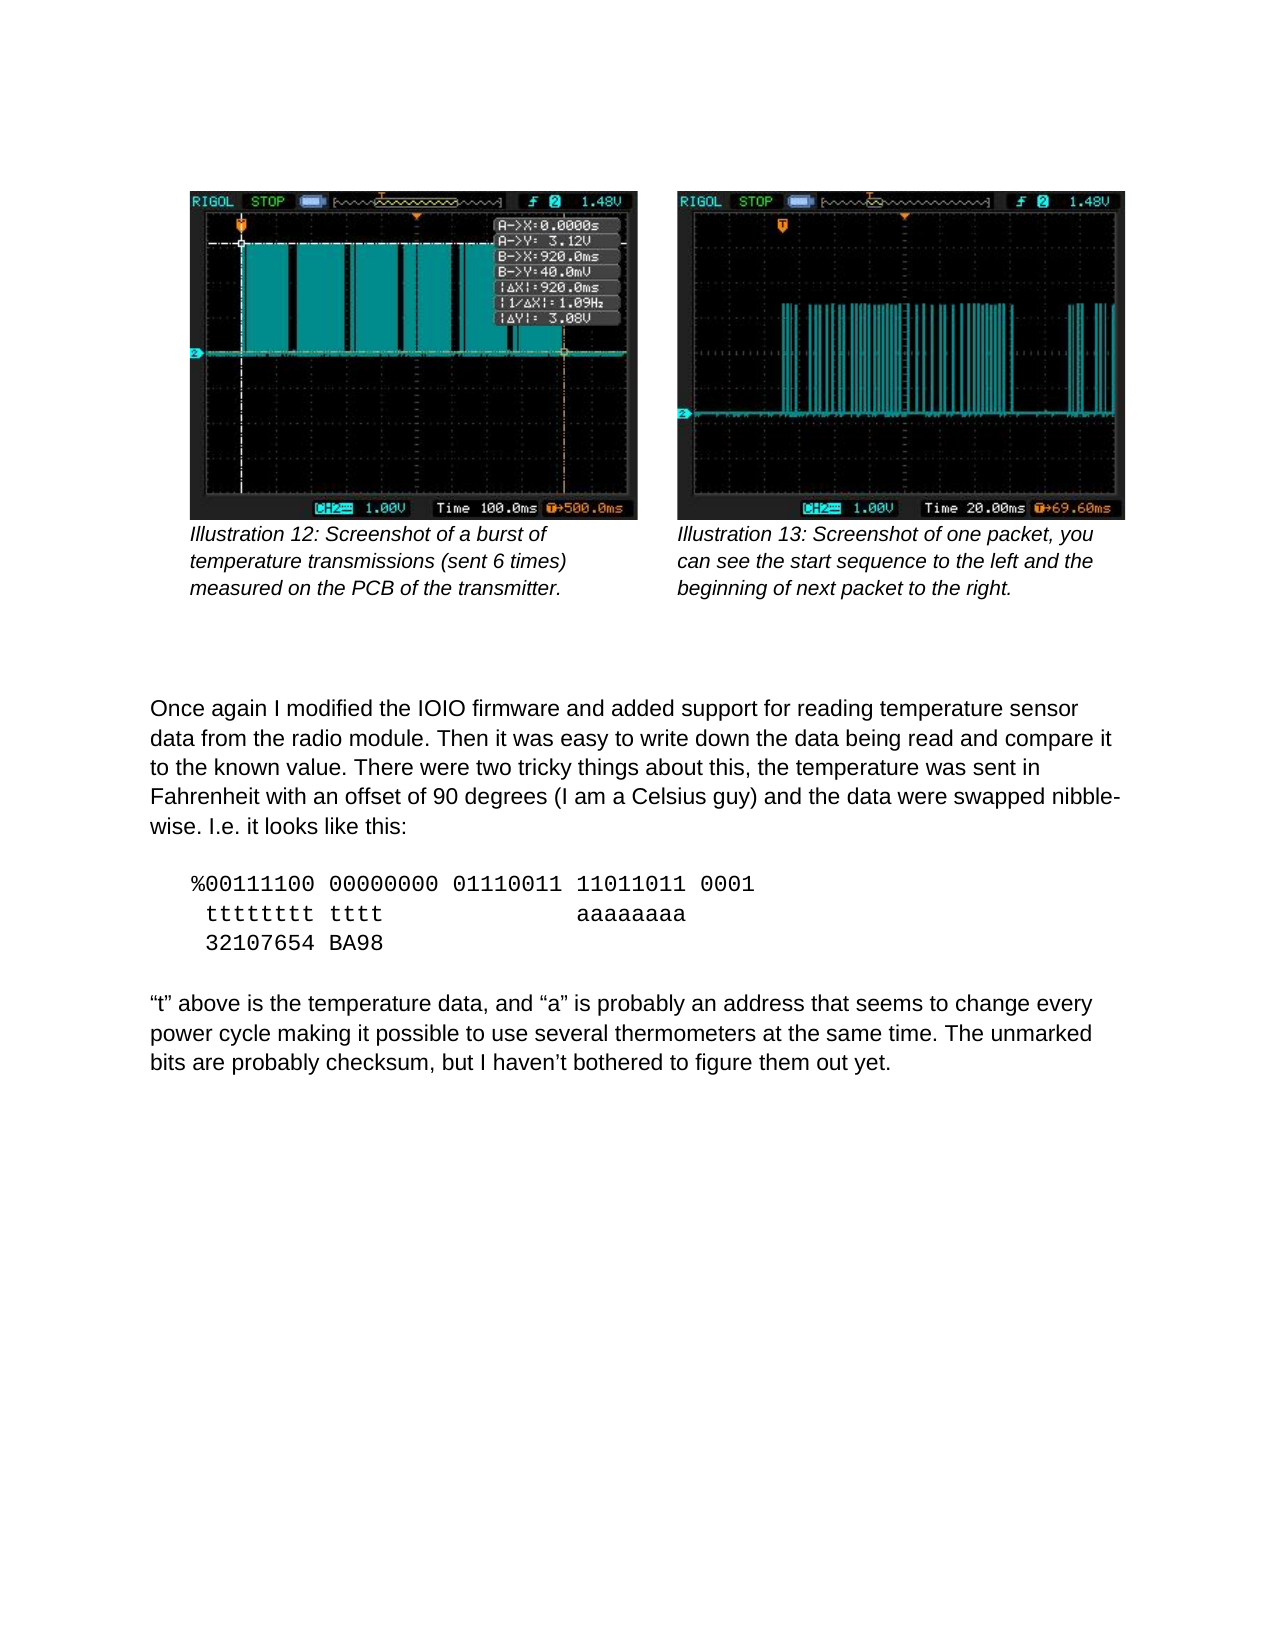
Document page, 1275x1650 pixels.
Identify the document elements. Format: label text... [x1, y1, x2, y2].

table_header [160, 150, 648, 667]
text 32107654 BA98 [150, 932, 1125, 958]
text %00111100 00000000 01110011 11011011 0001 [150, 872, 1125, 898]
text tttttttt tttt aaaaaaaa [150, 902, 1125, 928]
picture [189, 191, 638, 520]
text “t” above is the temperature data, and “a” is probably an address that seems to change every power cycle making it possible to use several thermometers at the same time. The unmarked bits are probably checksum, but I haven’t bothered to figure them out yet. [150, 991, 1125, 1075]
text Once again I modified the IOIO firmware and added support for reading temperature sensor data from the radio module. Then it was easy to write down the data being read and compare it to the known value. There were two tricky things about this, the temperature was sent in Fahrenheit with an offset of 90 degrees (I am a Celsius guy) and the data were swapped nibble-wise. I.e. it looks like this: [150, 696, 1125, 839]
picture [677, 191, 1126, 520]
table_header [648, 150, 1135, 667]
